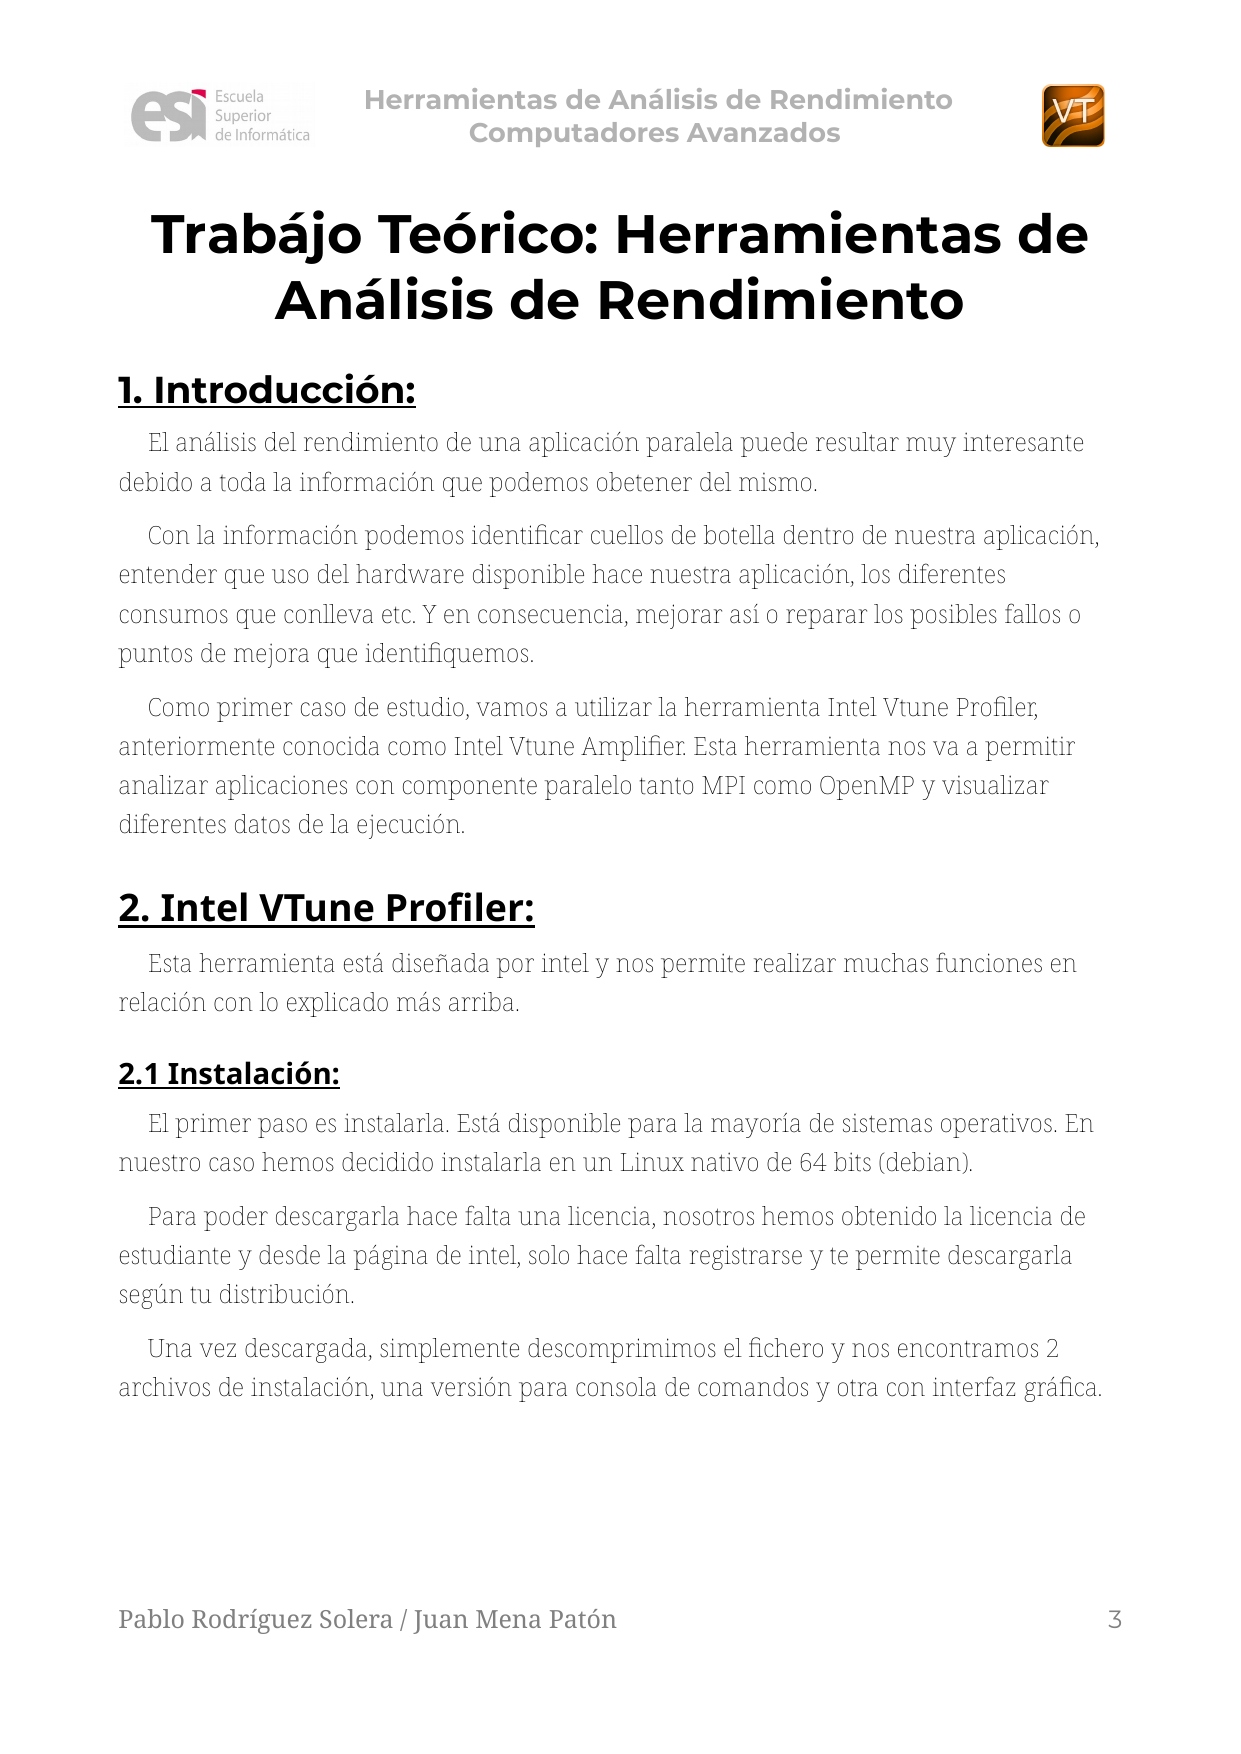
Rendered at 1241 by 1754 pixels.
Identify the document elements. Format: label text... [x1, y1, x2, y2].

text Con la información podemos identificar cuellos de botella dentro de nuestra aplicación, entender que uso del hardware disponible hace nuestra aplicación, los diferentes consumos que conlleva etc. Y en consecuencia, mejorar así o reparar los posibles fallos o puntos de mejora que identifiquemos. [118, 518, 1122, 669]
subtitle 1. Introducción: [118, 367, 1122, 412]
text Una vez descargada, simplemente descomprimimos el fichero y nos encontramos 2 archivos de instalación, una versión para consola de comandos y otra con interfaz gráfica. [118, 1330, 1122, 1404]
text Para poder descargarla hace falta una licencia, nosotros hemos obtenido la licencia de estudiante y desde la página de intel, solo hace falta registrarse y te permite descargarla según tu distribución. [118, 1198, 1122, 1311]
subtitle Trabájo Teórico: Herramientas de Análisis de Rendimiento [118, 201, 1122, 333]
picture [1042, 84, 1105, 147]
text Esta herramienta está diseñada por intel y nos permite realizar muchas funciones en relación con lo explicado más arriba. [118, 945, 1122, 1019]
text Como primer caso de estudio, vamos a utilizar la herramienta Intel Vtune Profiler, anteriormente conocida como Intel Vtune Amplifier. Esta herramienta nos va a permitir analizar aplicaciones con componente paralelo tanto MPI como OpenMP y visualizar diferentes datos de la ejecución. [118, 689, 1122, 841]
subtitle 2.1 Instalación: [118, 1053, 1122, 1093]
text El primer paso es instalarla. Está disponible para la mayoría de sistemas operativos. En nuestro caso hemos decidido instalarla en un Linux nativo de 64 bits (debian). [118, 1105, 1122, 1179]
subtitle 2. Intel VTune Profiler: [118, 881, 1122, 933]
text El análisis del rendimiento de una aplicación paralela puede resultar muy interesante debido a toda la información que podemos obetener del mismo. [118, 425, 1122, 498]
picture [124, 82, 315, 147]
